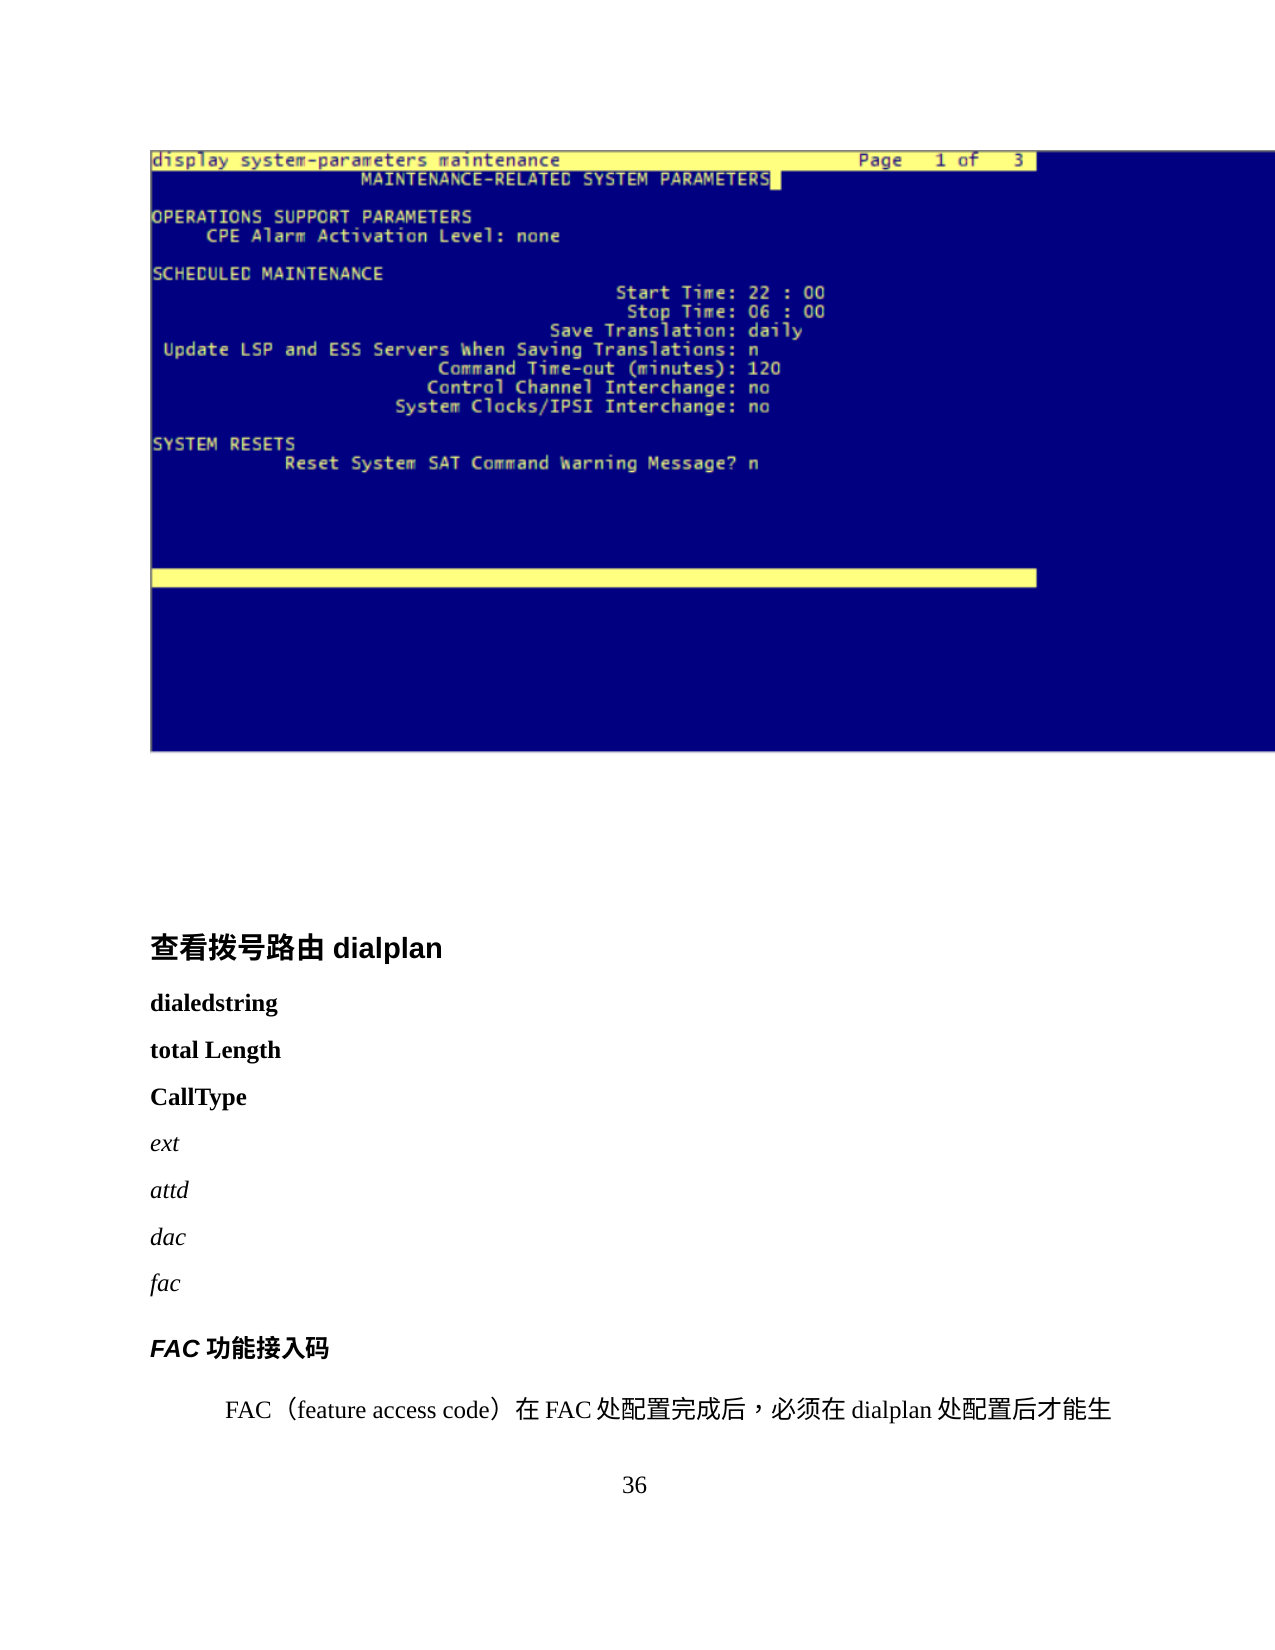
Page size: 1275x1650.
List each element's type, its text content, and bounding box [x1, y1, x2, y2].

text dac [150, 1222, 1125, 1250]
text fac [150, 1268, 1125, 1297]
text ext [150, 1128, 1125, 1157]
text CallType [150, 1082, 1125, 1110]
text total Length [150, 1035, 1125, 1064]
picture [150, 150, 1275, 755]
subtitle 查看拨号路由 dialplan [150, 927, 1125, 967]
text FAC（feature access code）在FAC处配置完成后，必须在dialplan处配置后才能生 [225, 1392, 1125, 1426]
text attd [150, 1175, 1125, 1204]
text dialedstring [150, 988, 1125, 1017]
subtitle FAC 功能接入码 [150, 1331, 1125, 1365]
